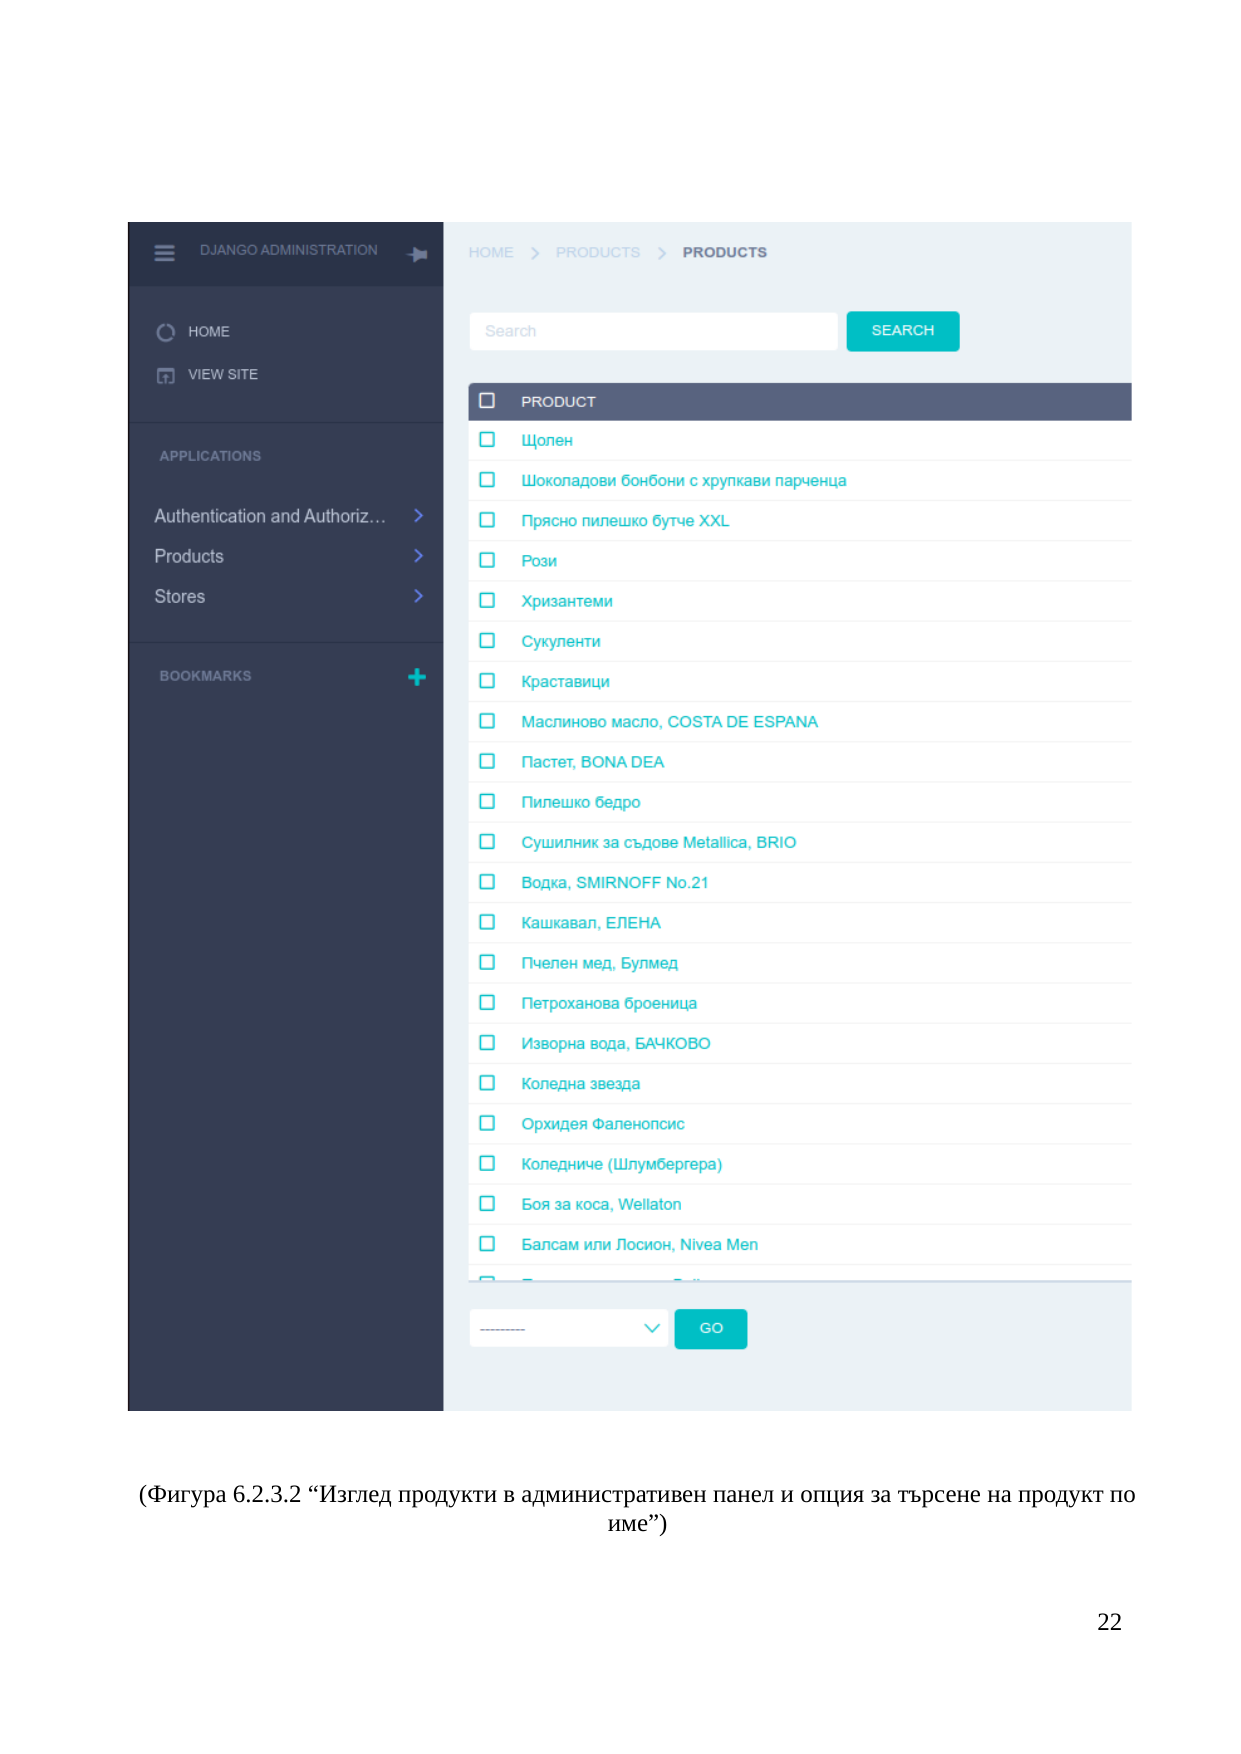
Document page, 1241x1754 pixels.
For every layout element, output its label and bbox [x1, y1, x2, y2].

picture [127, 222, 1132, 1411]
